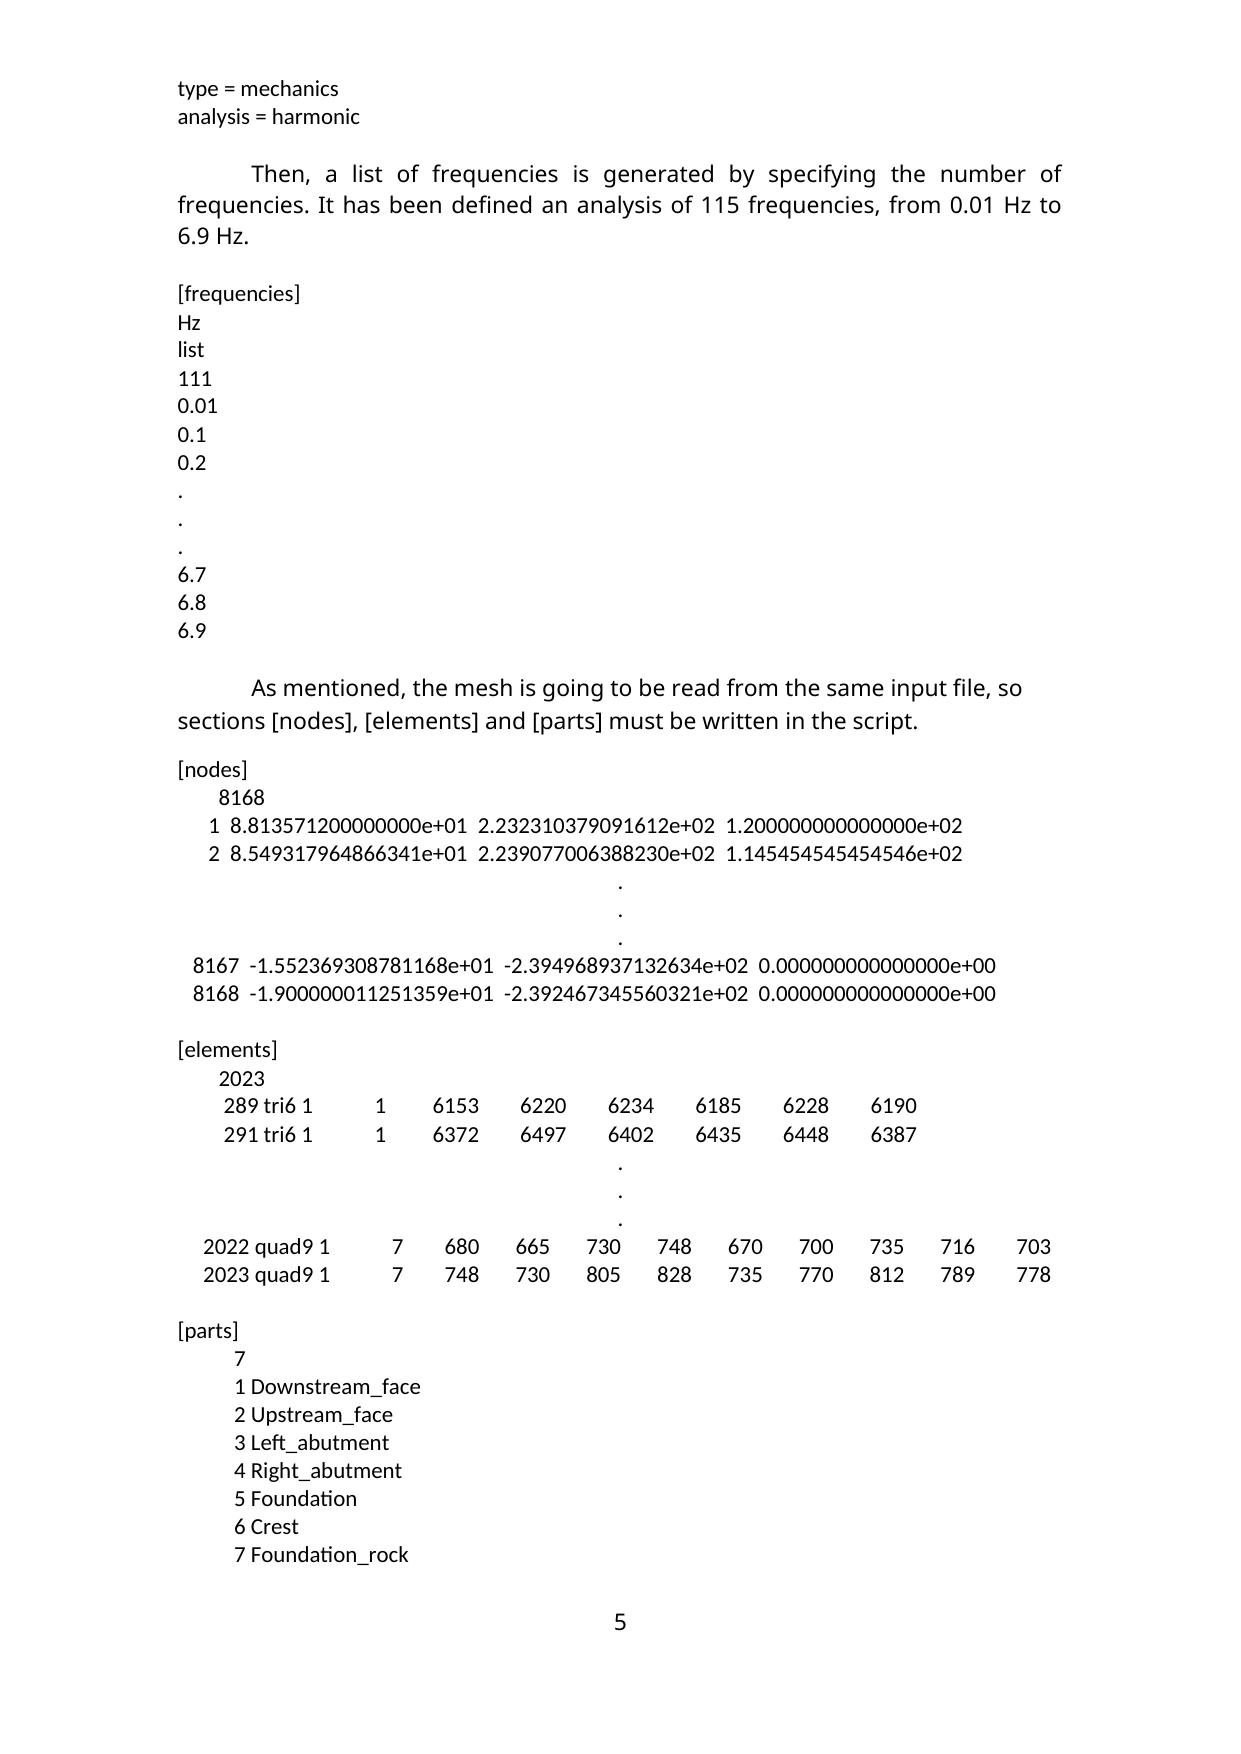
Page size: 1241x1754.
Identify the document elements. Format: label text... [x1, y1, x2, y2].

text 7 [177, 1344, 1063, 1372]
text 2 8.549317964866341e+01 2.239077006388230e+02 1.145454545454546e+02 [177, 839, 1063, 867]
text 6.8 [177, 588, 1063, 616]
text 7 Foundation_rock [177, 1540, 1063, 1568]
text Then, a list of frequencies is generated by specifying the number of frequencies. It has been defined an analysis of 115 frequencies, from 0.01 Hz to 6.9 Hz. [177, 158, 1063, 252]
text 0.1 [177, 420, 1063, 448]
text analysis = harmonic [177, 102, 1063, 130]
text . [177, 1176, 1063, 1204]
text . [177, 923, 1063, 952]
text 8168 [177, 783, 1063, 811]
text 2022 quad9 1 7 680 665 730 748 670 700 735 716 703 [177, 1232, 1063, 1260]
text list [177, 336, 1063, 364]
text . [177, 504, 1063, 532]
text As mentioned, the mesh is going to be read from the same input file, so sections [nodes], [elements] and [parts] must be written in the script. [177, 672, 1063, 737]
text . [177, 476, 1063, 504]
text [frequencies] [177, 279, 1063, 308]
text 0.01 [177, 392, 1063, 420]
text 4 Right_abutment [177, 1456, 1063, 1484]
text . [177, 532, 1063, 560]
text 6 Crest [177, 1512, 1063, 1540]
text 5 Foundation [177, 1484, 1063, 1512]
text 111 [177, 364, 1063, 392]
text Hz [177, 308, 1063, 336]
text 8168 -1.900000011251359e+01 -2.392467345560321e+02 0.000000000000000e+00 [177, 979, 1063, 1008]
text [parts] [177, 1316, 1063, 1344]
text . [177, 1148, 1063, 1176]
text . [177, 1204, 1063, 1232]
text [nodes] [177, 755, 1063, 783]
text 6.9 [177, 616, 1063, 644]
text 6.7 [177, 560, 1063, 588]
text [elements] [177, 1036, 1063, 1064]
text 2 Upstream_face [177, 1400, 1063, 1428]
text . [177, 867, 1063, 896]
text 291 tri6 1 1 6372 6497 6402 6435 6448 6387 [177, 1120, 1063, 1148]
text 289 tri6 1 1 6153 6220 6234 6185 6228 6190 [177, 1092, 1063, 1120]
text 0.2 [177, 448, 1063, 476]
text 1 Downstream_face [177, 1372, 1063, 1400]
text 3 Left_abutment [177, 1428, 1063, 1456]
text type = mechanics [177, 74, 1063, 102]
text 2023 quad9 1 7 748 730 805 828 735 770 812 789 778 [177, 1260, 1063, 1288]
text 1 8.813571200000000e+01 2.232310379091612e+02 1.200000000000000e+02 [177, 811, 1063, 839]
text . [177, 896, 1063, 923]
text 8167 -1.552369308781168e+01 -2.394968937132634e+02 0.000000000000000e+00 [177, 952, 1063, 979]
text 2023 [177, 1064, 1063, 1092]
